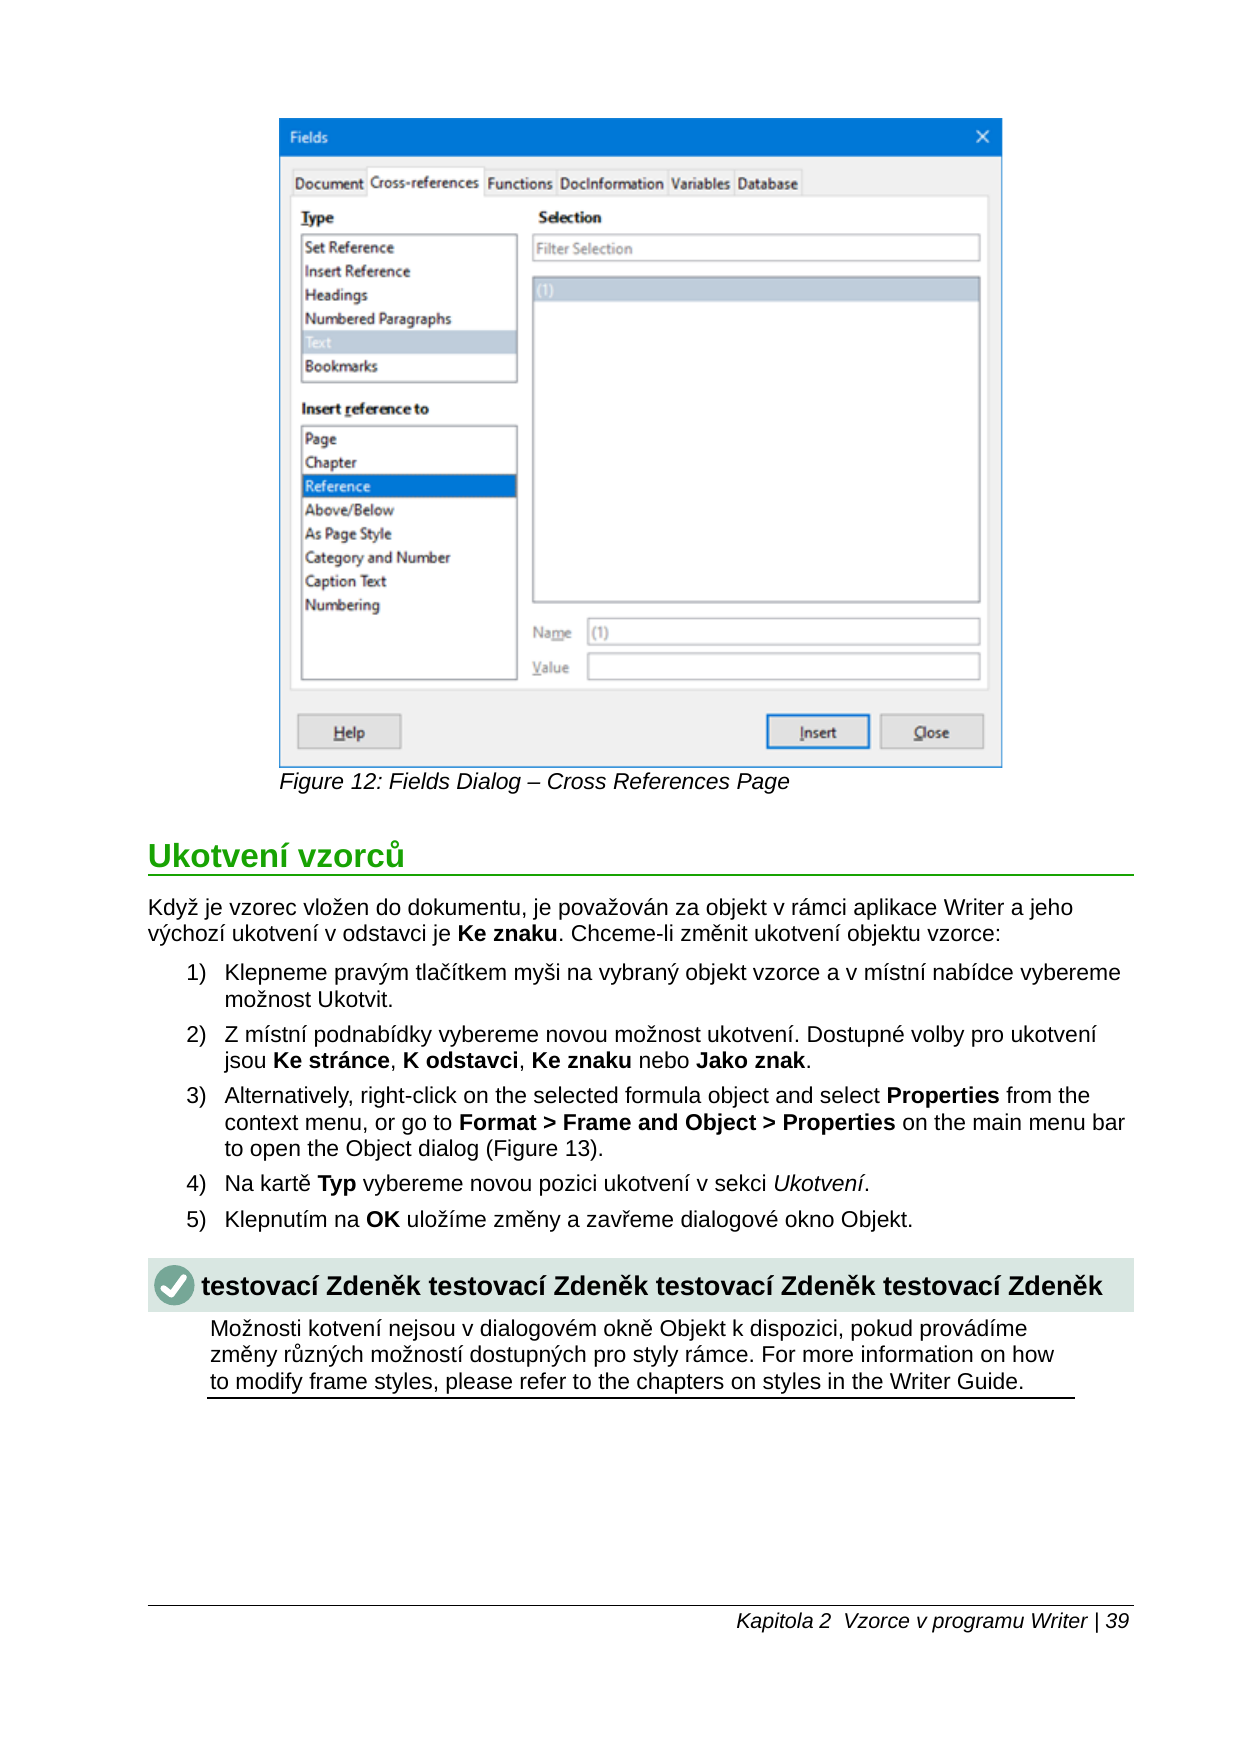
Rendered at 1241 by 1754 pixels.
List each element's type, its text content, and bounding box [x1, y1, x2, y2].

list Klepneme pravým tlačítkem myši na vybraný objekt vzorce a v místní nabídce vybereme možnost Ukotvit. [207, 959, 1134, 1012]
subtitle testovací Zdeněk testovací Zdeněk testovací Zdeněk testovací Zdeněk [148, 1258, 1134, 1312]
text Když je vzorec vložen do dokumentu, je považován za objekt v rámci aplikace Writer a jeho výchozí ukotvení v odstavci je Ke znaku. Chceme-li změnit ukotvení objektu vzorce: [148, 894, 1134, 947]
picture [279, 118, 1003, 768]
list Alternatively, right-click on the selected formula object and select Properties from the context menu, or go to Format > Frame and Object > Properties on the main menu bar to open the Object dialog (Figure 13). [207, 1082, 1134, 1161]
list Z místní podnabídky vybereme novou možnost ukotvení. Dostupné volby pro ukotvení jsou Ke stránce, K odstavci, Ke znaku nebo Jako znak. [207, 1021, 1134, 1073]
subtitle Ukotvení vzorců [148, 836, 1134, 874]
text Možnosti kotvení nejsou v dialogovém okně Objekt k dispozici, pokud provádíme změny různých možností dostupných pro styly rámce. For more information on how to modify frame styles, please refer to the chapters on styles in the Writer Guide. [207, 1312, 1075, 1397]
text Figure 12: Fields Dialog – Cross References Page [279, 768, 1002, 794]
list Klepnutím na OK uložíme změny a zavřeme dialogové okno Objekt. [207, 1206, 1134, 1232]
list Na kartě Typ vybereme novou pozici ukotvení v sekci Ukotvení. [207, 1170, 1134, 1197]
